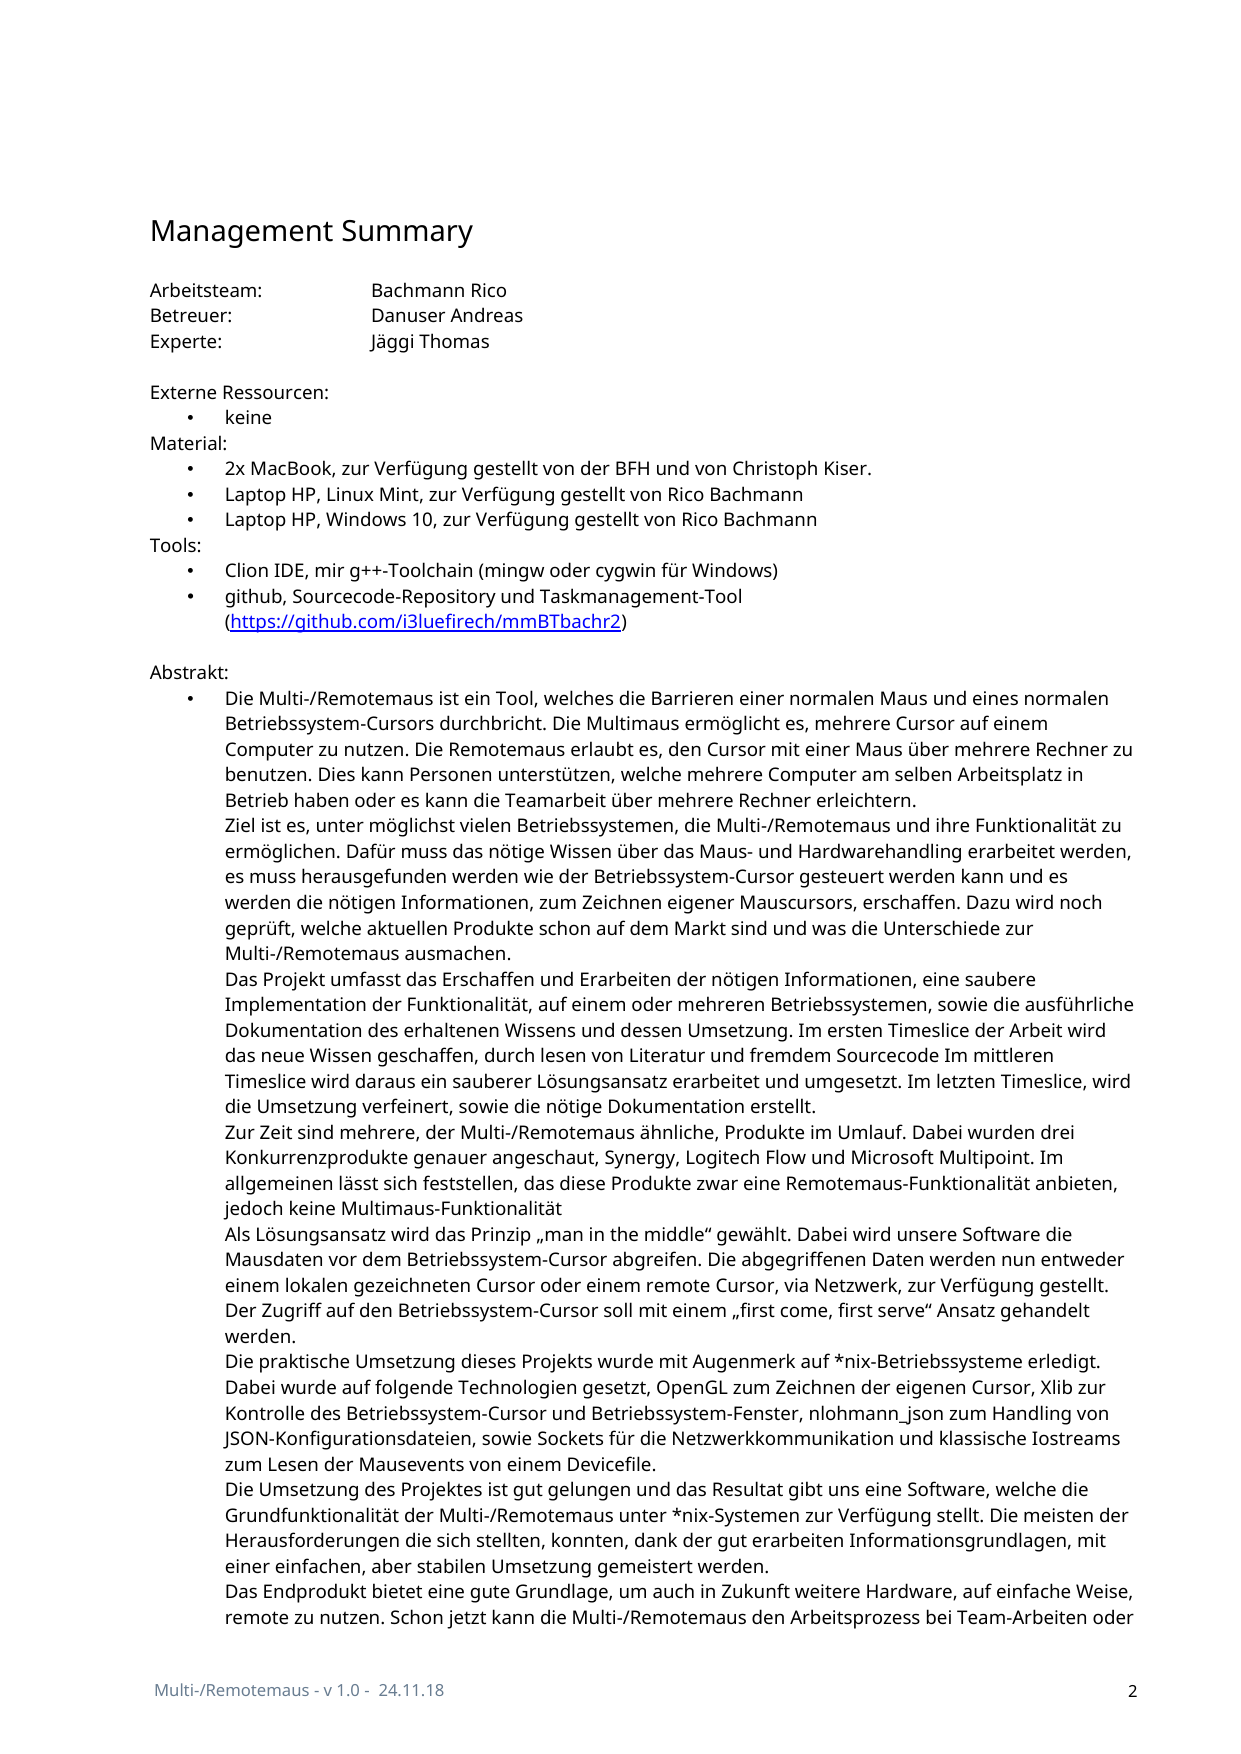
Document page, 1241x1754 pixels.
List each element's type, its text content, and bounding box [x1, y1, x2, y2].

text Tools: [149, 532, 1136, 558]
list Laptop HP, Linux Mint, zur Verfügung gestellt von Rico Bachmann [187, 481, 1136, 507]
text Externe Ressourcen: [149, 379, 1136, 404]
list Laptop HP, Windows 10, zur Verfügung gestellt von Rico Bachmann [187, 507, 1136, 532]
list Die Multi-/Remotemaus ist ein Tool, welches die Barrieren einer normalen Maus und eines normalen Betriebssystem-Cursors durchbricht. Die Multimaus ermöglicht es, mehrere Cursor auf einem Computer zu nutzen. Die Remotemaus erlaubt es, den Cursor mit einer Maus über mehrere Rechner zu benutzen. Dies kann Personen unterstützen, welche mehrere Computer am selben Arbeitsplatz in Betrieb haben oder es kann die Teamarbeit über mehrere Rechner erleichtern. Ziel ist es, unter möglichst vielen Betriebssystemen, die Multi-/Remotemaus und ihre Funktionalität zu ermöglichen. Dafür muss das nötige Wissen über das Maus- und Hardwarehandling erarbeitet werden, es muss herausgefunden werden wie der Betriebssystem-Cursor gesteuert werden kann und es werden die nötigen Informationen, zum Zeichnen eigener Mauscursors, erschaffen. Dazu wird noch geprüft, welche aktuellen Produkte schon auf dem Markt sind und was die Unterschiede zur Multi-/Remotemaus ausmachen. Das Projekt umfasst das Erschaffen und Erarbeiten der nötigen Informationen, eine saubere Implementation der Funktionalität, auf einem oder mehreren Betriebssystemen, sowie die ausführliche Dokumentation des erhaltenen Wissens und dessen Umsetzung. Im ersten Timeslice der Arbeit wird das neue Wissen geschaffen, durch lesen von Literatur und fremdem Sourcecode Im mittleren Timeslice wird daraus ein sauberer Lösungsansatz erarbeitet und umgesetzt. Im letzten Timeslice, wird die Umsetzung verfeinert, sowie die nötige Dokumentation erstellt. Zur Zeit sind mehrere, der Multi-/Remotemaus ähnliche, Produkte im Umlauf. Dabei wurden drei Konkurrenzprodukte genauer angeschaut, Synergy, Logitech Flow und Microsoft Multipoint. Im allgemeinen lässt sich feststellen, das diese Produkte zwar eine Remotemaus-Funktionalität anbieten, jedoch keine Multimaus-Funktionalität Als Lösungsansatz wird das Prinzip „man in the middle“ gewählt. Dabei wird unsere Software die Mausdaten vor dem Betriebssystem-Cursor abgreifen. Die abgegriffenen Daten werden nun entweder einem lokalen gezeichneten Cursor oder einem remote Cursor, via Netzwerk, zur Verfügung gestellt. Der Zugriff auf den Betriebssystem-Cursor soll mit einem „first come, first serve“ Ansatz gehandelt werden. Die praktische Umsetzung dieses Projekts wurde mit Augenmerk auf *nix-Betriebssysteme erledigt. Dabei wurde auf folgende Technologien gesetzt, OpenGL zum Zeichnen der eigenen Cursor, Xlib zur Kontrolle des Betriebssystem-Cursor und Betriebssystem-Fenster, nlohmann_json zum Handling von JSON-Konfigurationsdateien, sowie Sockets für die Netzwerkkommunikation und klassische Iostreams zum Lesen der Mausevents von einem Devicefile. Die Umsetzung des Projektes ist gut gelungen und das Resultat gibt uns eine Software, welche die Grundfunktionalität der Multi-/Remotemaus unter *nix-Systemen zur Verfügung stellt. Die meisten der Herausforderungen die sich stellten, konnten, dank der gut erarbeiten Informationsgrundlagen, mit einer einfachen, aber stabilen Umsetzung gemeistert werden. Das Endprodukt bietet eine gute Grundlage, um auch in Zukunft weitere Hardware, auf einfache Weise, remote zu nutzen. Schon jetzt kann die Multi-/Remotemaus den Arbeitsprozess bei Team-Arbeiten oder [187, 685, 1136, 1629]
text Experte: Jäggi Thomas [149, 328, 1136, 379]
list Clion IDE, mir g++-Toolchain (mingw oder cygwin für Windows) [187, 558, 1136, 583]
text Betreuer: Danuser Andreas [149, 302, 1136, 328]
text Material: [149, 430, 1136, 456]
list keine [187, 404, 1136, 430]
text Arbeitsteam: Bachmann Rico [149, 277, 1136, 302]
list 2x MacBook, zur Verfügung gestellt von der BFH und von Christoph Kiser. [187, 456, 1136, 481]
list github, Sourcecode-Repository und Taskmanagement-Tool (https://github.com/i3luefirech/mmBTbachr2) [187, 583, 1136, 634]
text Management Summary [149, 210, 1136, 250]
text Abstrakt: [149, 660, 1136, 685]
